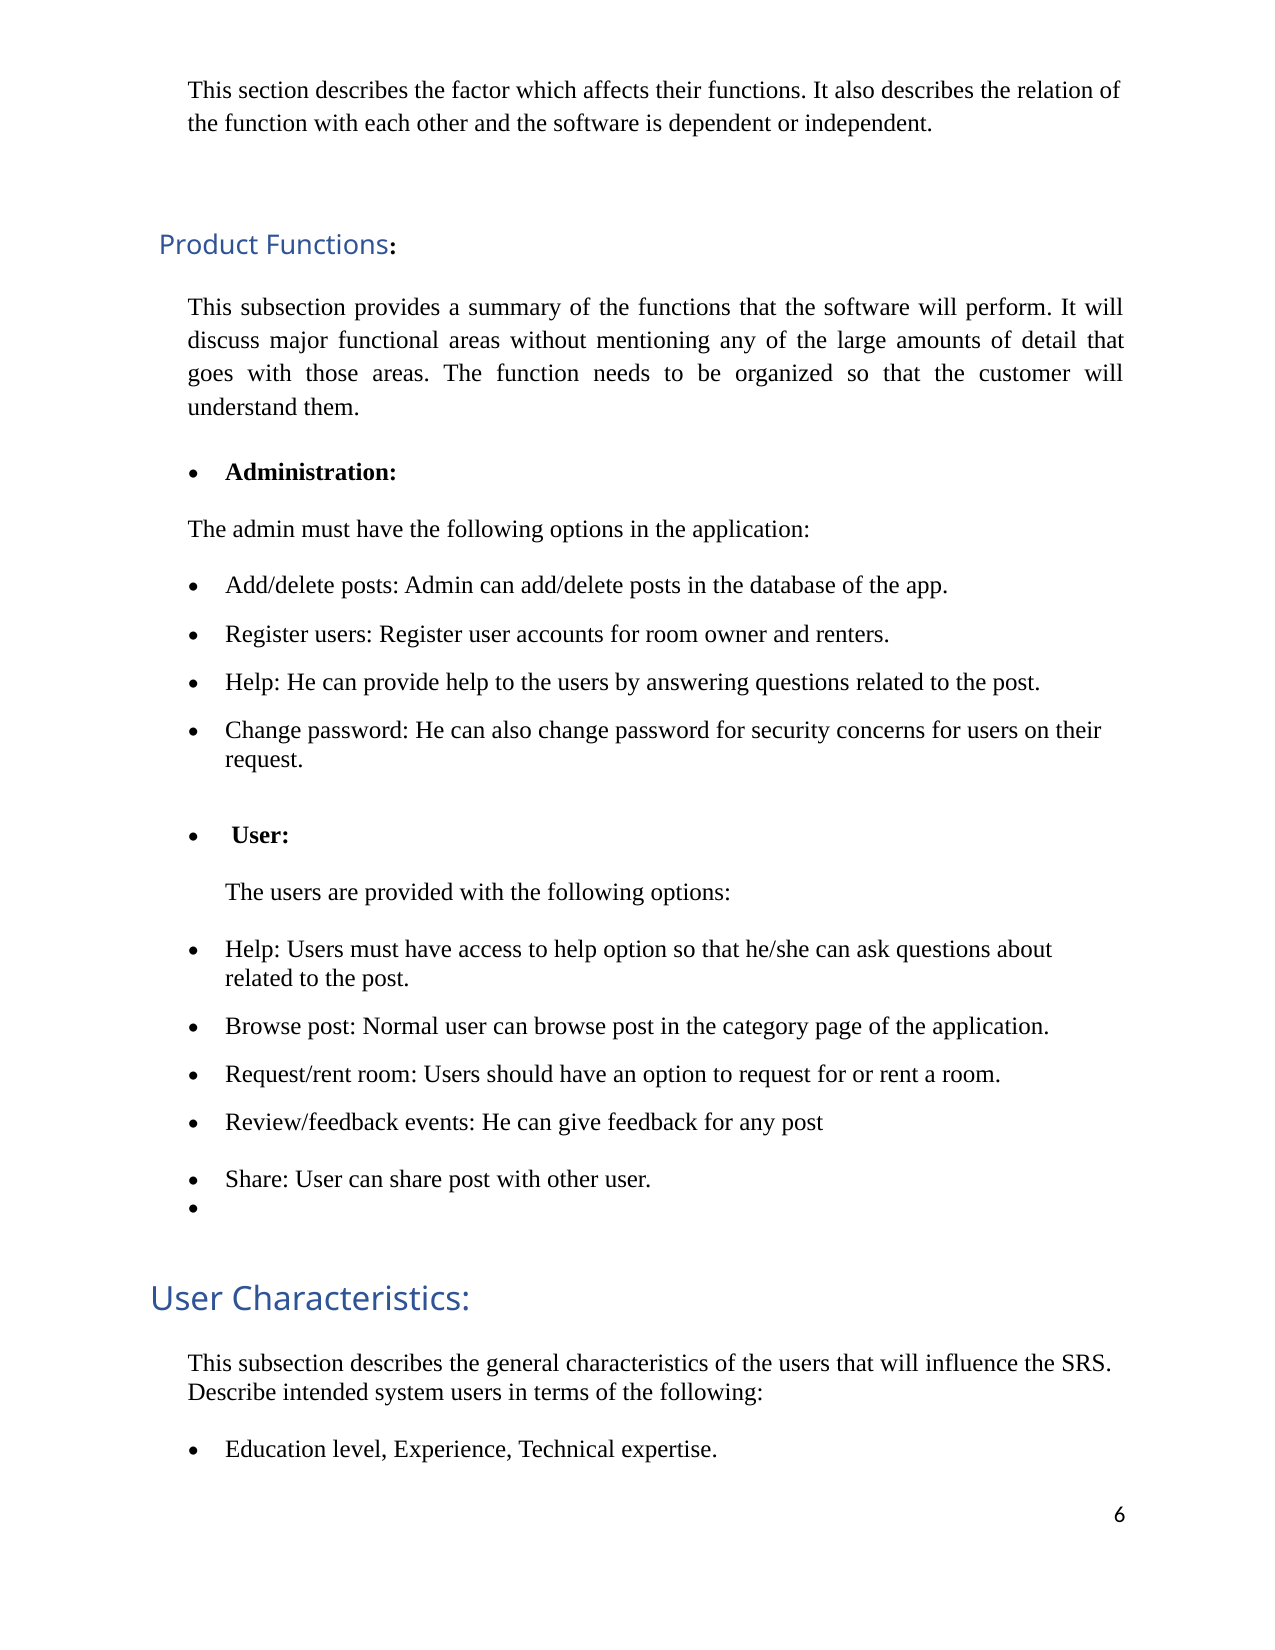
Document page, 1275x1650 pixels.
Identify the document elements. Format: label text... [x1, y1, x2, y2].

list Request/rent room: Users should have an option to request for or rent a room. [187, 1059, 1125, 1088]
list Browse post: Normal user can browse post in the category page of the application. [187, 1011, 1125, 1040]
text This section describes the factor which affects their functions. It also describes the relation of the function with each other and the software is dependent or independent. [187, 75, 1125, 137]
subtitle Product Functions: [150, 219, 1125, 264]
list Help: Users must have access to help option so that he/she can ask questions about related to the post. [187, 934, 1125, 992]
list Share: User can share post with other user. [187, 1164, 1125, 1193]
list Add/delete posts: Admin can add/delete posts in the database of the app. [187, 571, 1125, 600]
text The admin must have the following options in the application: [150, 514, 1125, 543]
text This subsection provides a summary of the functions that the software will perform. It will discuss major functional areas without mentioning any of the large amounts of detail that goes with those areas. The function needs to be organized so that the customer will understand them. [187, 292, 1125, 420]
list Administration: [187, 457, 1125, 486]
subtitle User Characteristics: [150, 1274, 1125, 1320]
list Review/feedback events: He can give feedback for any post [187, 1107, 1125, 1136]
list Change password: He can also change password for security concerns for users on their request. [187, 715, 1125, 773]
text This subsection describes the general characteristics of the users that will influence the SRS. Describe intended system users in terms of the following: [187, 1348, 1125, 1406]
list Education level, Experience, Technical expertise. [187, 1434, 1125, 1463]
list Register users: Register user accounts for room owner and renters. [187, 619, 1125, 648]
list Help: He can provide help to the users by answering questions related to the post. [187, 667, 1125, 696]
list User: [187, 820, 1125, 849]
text The users are provided with the following options: [225, 877, 1125, 906]
